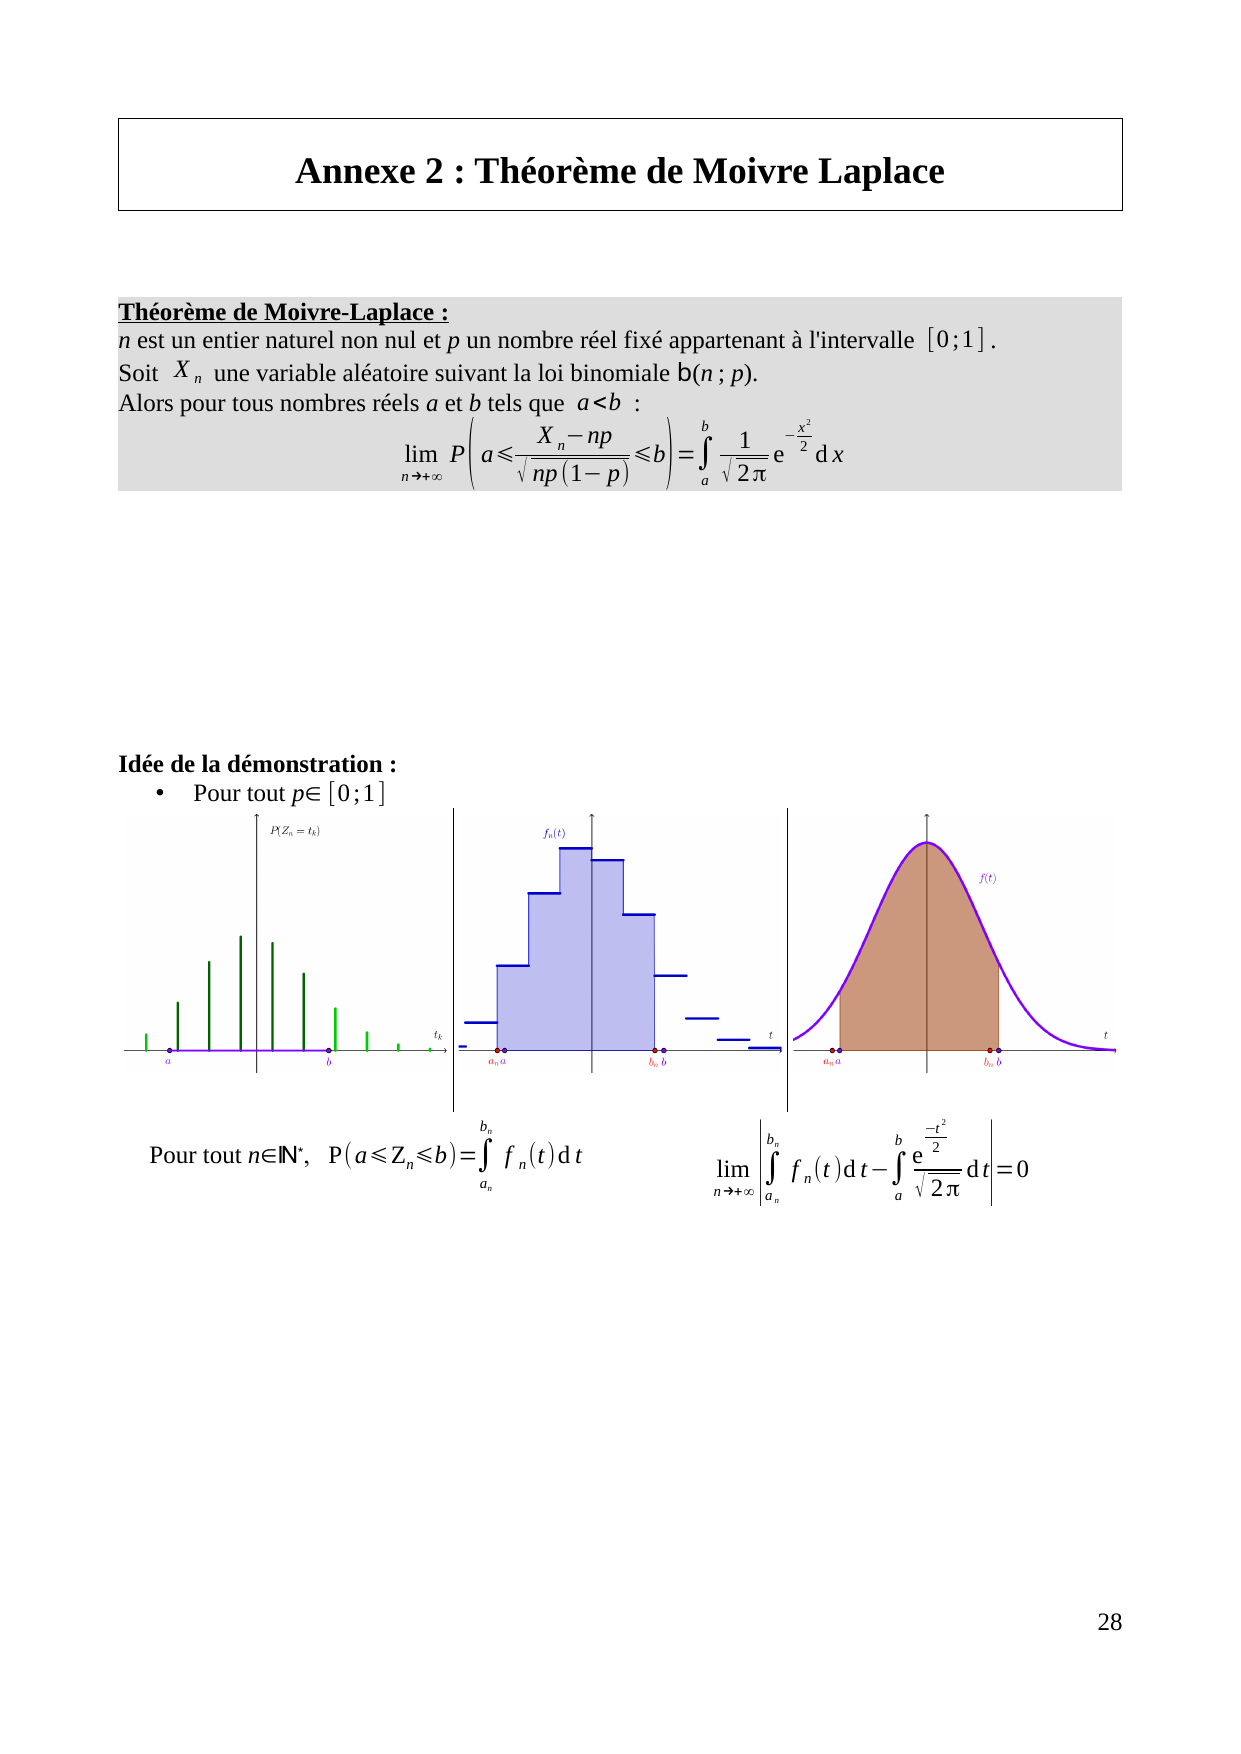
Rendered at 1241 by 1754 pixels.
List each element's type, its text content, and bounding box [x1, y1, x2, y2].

text Alors pour tous nombres réels a et b tels que : [118, 388, 1122, 417]
table_cell [620, 1112, 1122, 1212]
table_header Annexe 2 : Théorème de Moivre Laplace [119, 119, 1122, 210]
text Soit une variable aléatoire suivant la loi binomiale b(n ; p). [118, 354, 1122, 388]
text Théorème de Moivre-Laplace : [118, 297, 1122, 325]
text n est un entier naturel non nul et p un nombre réel fixé appartenant à l'intervalle . [118, 325, 1122, 354]
list Pour tout p∈ [156, 778, 1122, 808]
table_cell Pour tout n∈ℕ*, [118, 1112, 620, 1212]
table_header [788, 808, 1122, 1112]
text Idée de la démonstration : [118, 749, 1122, 778]
table_header [454, 808, 787, 1112]
table_header [118, 808, 453, 1112]
